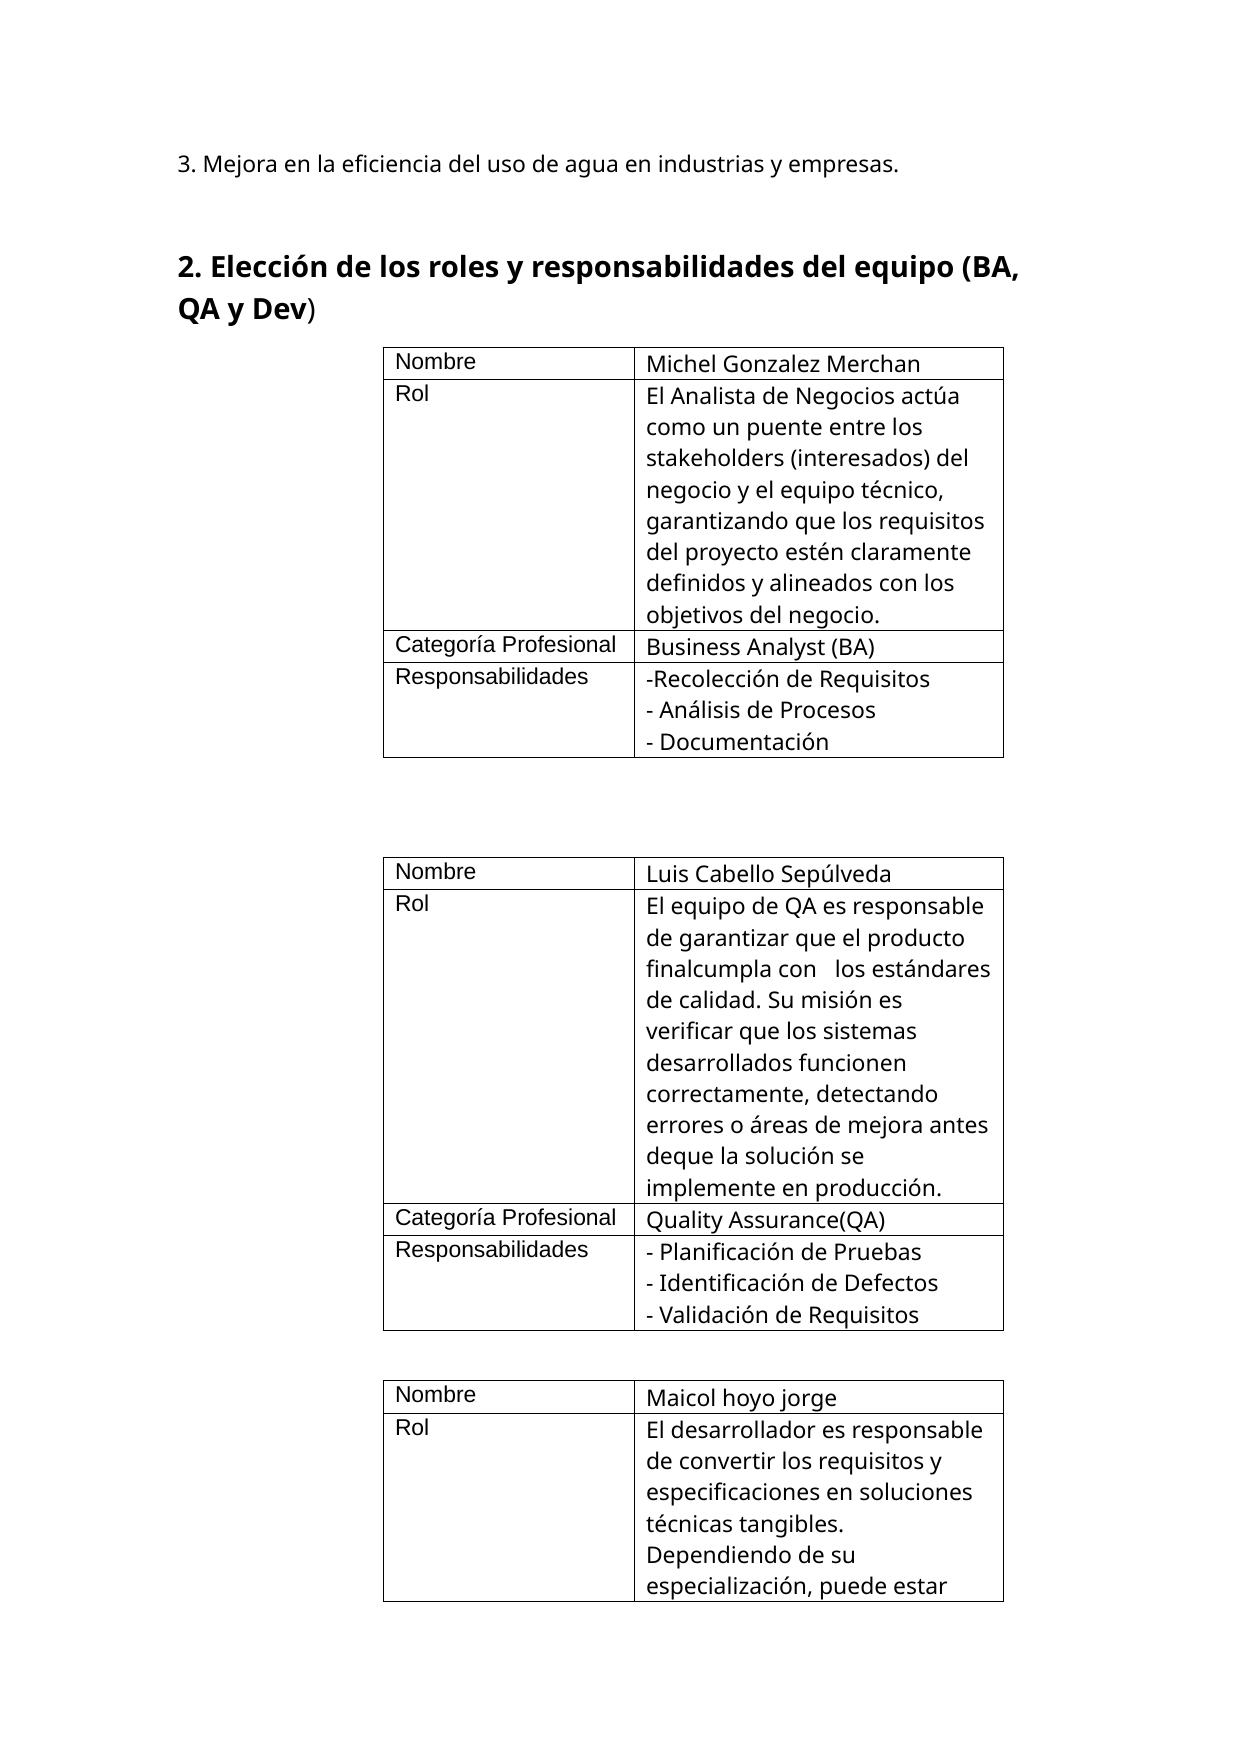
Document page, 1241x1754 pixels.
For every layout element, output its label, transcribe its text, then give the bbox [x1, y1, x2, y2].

table_cell Categoría Profesional [384, 631, 634, 662]
table_cell Categoría Profesional [384, 1204, 634, 1235]
table_cell Responsabilidades [384, 663, 634, 757]
table_cell El desarrollador es responsable de convertir los requisitos y especificaciones en soluciones técnicas tangibles. Dependiendo de su especialización, puede estar [635, 1414, 1003, 1601]
table_cell - Planificación de Pruebas - Identificación de Defectos - Validación de Requisitos [635, 1236, 1003, 1330]
table_header Maicol hoyo jorge [635, 1381, 1003, 1413]
table_cell Responsabilidades [384, 1236, 634, 1330]
table_header Nombre [384, 1381, 634, 1413]
table_cell -Recolección de Requisitos - Análisis de Procesos - Documentación [635, 663, 1003, 757]
text 3. Mejora en la eficiencia del uso de agua en industrias y empresas. [177, 148, 1063, 179]
table_header Nombre [384, 348, 634, 379]
text 2. Elección de los roles y responsabilidades del equipo (BA, QA y Dev) [177, 247, 1063, 328]
table_cell Rol [384, 380, 634, 630]
table_cell El Analista de Negocios actúa como un puente entre los stakeholders (interesados) del negocio y el equipo técnico, garantizando que los requisitos del proyecto estén claramente definidos y alineados con los objetivos del negocio. [635, 380, 1003, 630]
table_header Luis Cabello Sepúlveda [635, 858, 1003, 889]
table_cell Rol [384, 890, 634, 1203]
table_cell El equipo de QA es responsable de garantizar que el producto finalcumpla con los estándares de calidad. Su misión es verificar que los sistemas desarrollados funcionen correctamente, detectando errores o áreas de mejora antes deque la solución se implemente en producción. [635, 890, 1003, 1203]
table_cell Business Analyst (BA) [635, 631, 1003, 662]
table_cell Quality Assurance(QA) [635, 1204, 1003, 1235]
table_header Michel Gonzalez Merchan [635, 348, 1003, 379]
table_cell Rol [384, 1414, 634, 1601]
table_header Nombre [384, 858, 634, 889]
